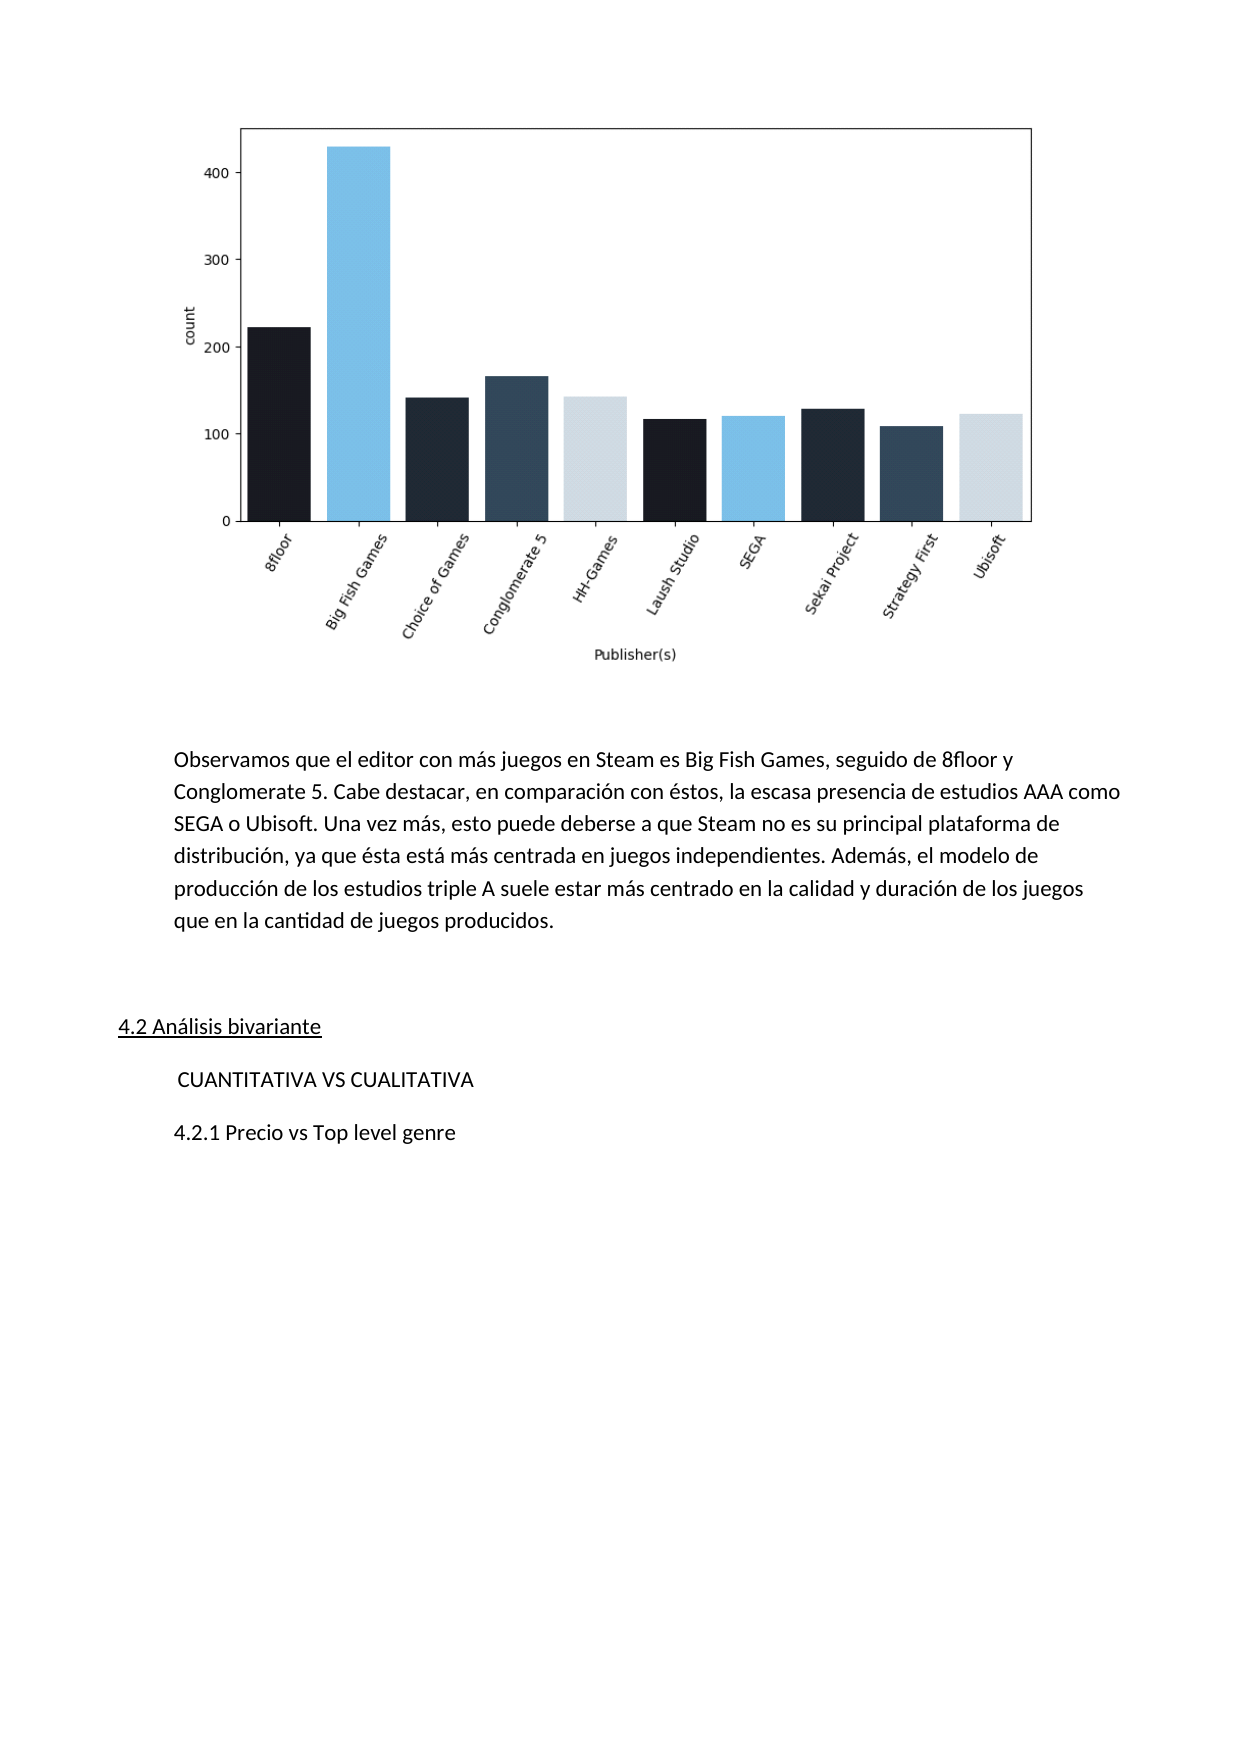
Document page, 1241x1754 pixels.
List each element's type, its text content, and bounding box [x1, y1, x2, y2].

text 4.2 Análisis bivariante [118, 1012, 1122, 1040]
text Observamos que el editor con más juegos en Steam es Big Fish Games, seguido de 8floor y Conglomerate 5. Cabe destacar, en comparación con éstos, la escasa presencia de estudios AAA como SEGA o Ubisoft. Una vez más, esto puede deberse a que Steam no es su principal plataforma de distribución, ya que ésta está más centrada en juegos independientes. Además, el modelo de producción de los estudios triple A suele estar más centrado en la calidad y duración de los juegos que en la cantidad de juegos producidos. [174, 745, 1122, 934]
text CUANTITATIVA VS CUALITATIVA [177, 1065, 1122, 1093]
text 4.2.1 Precio vs Top level genre [174, 1118, 1122, 1146]
